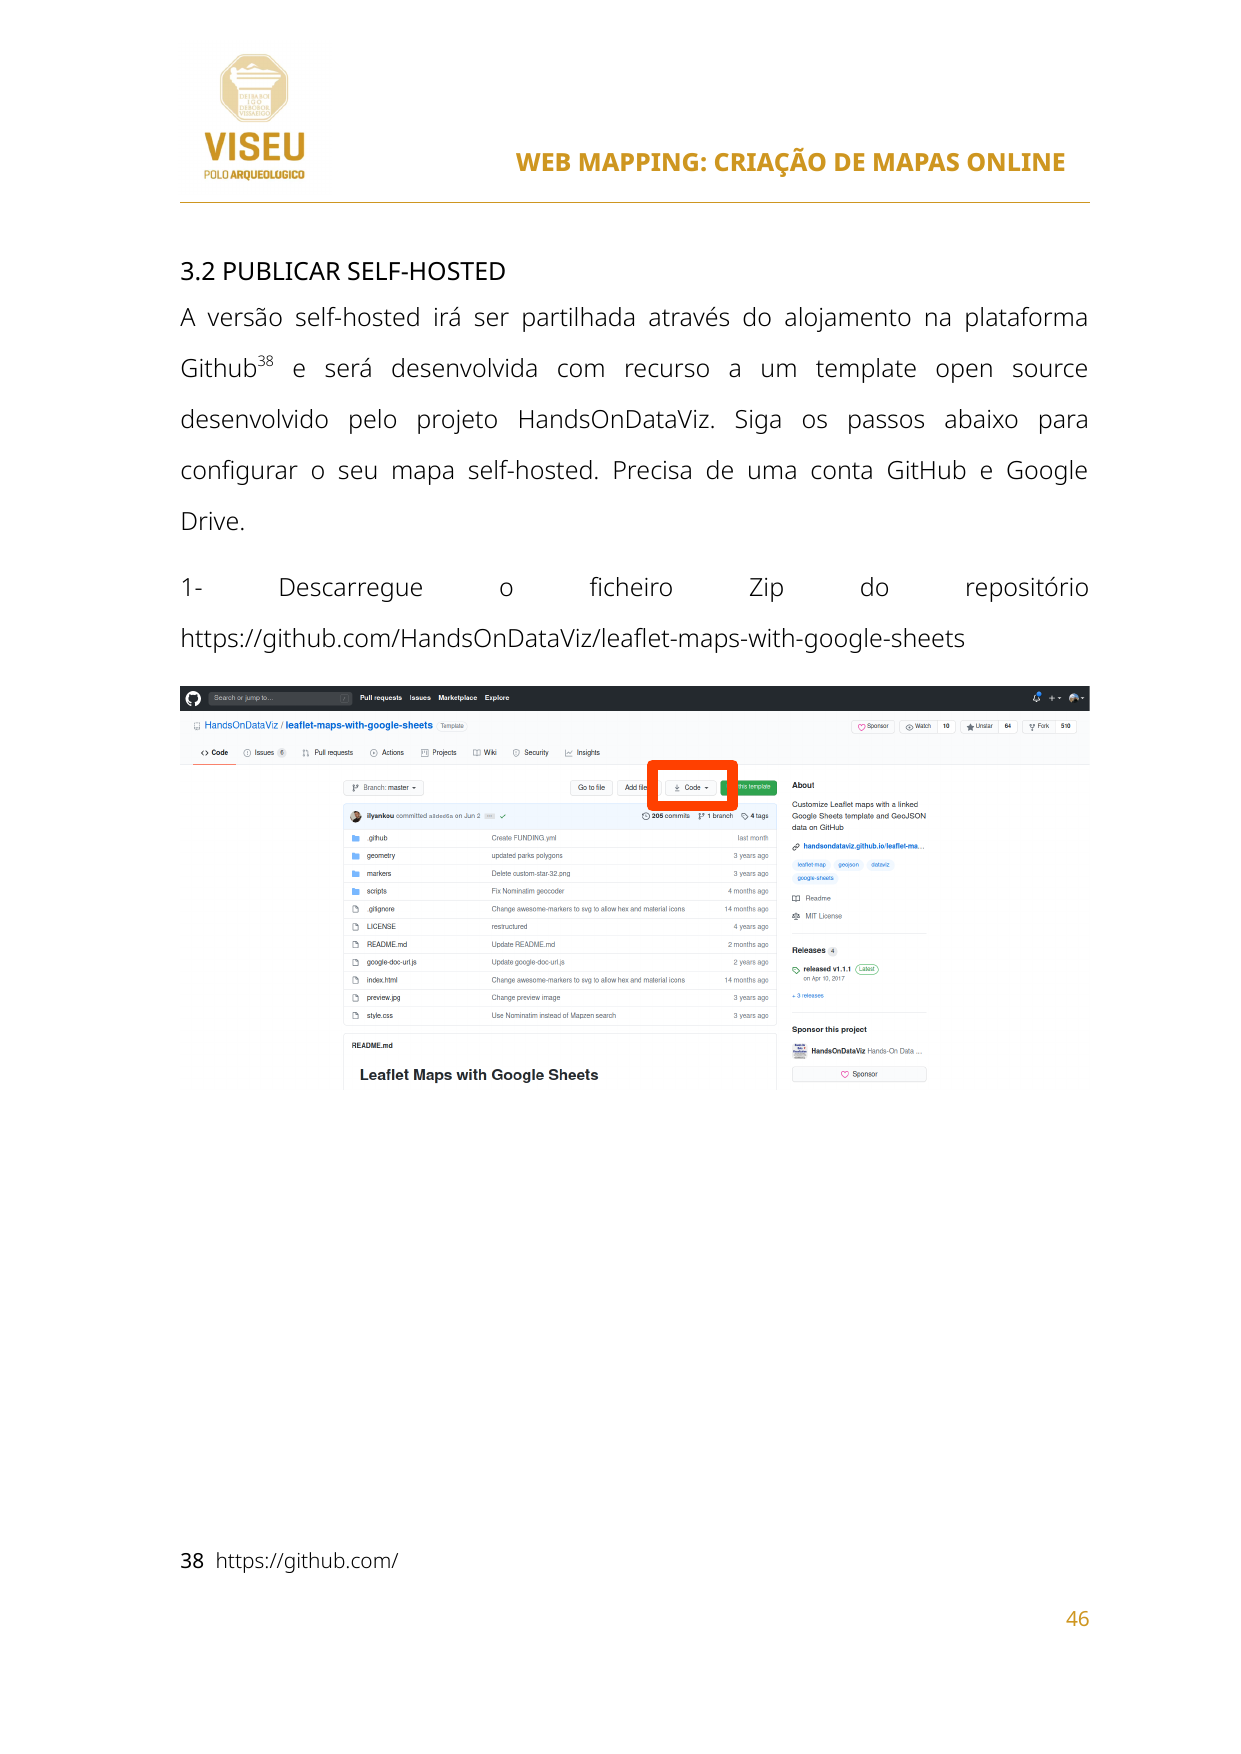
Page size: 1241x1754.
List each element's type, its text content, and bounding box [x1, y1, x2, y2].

text https://github.com/ [180, 1547, 1090, 1575]
text A versão self-hosted irá ser partilhada através do alojamento na plataforma Github e será desenvolvida com recurso a um template open source desenvolvido pelo projeto HandsOnDataViz. Siga os passos abaixo para configurar o seu mapa self-hosted. Precisa de uma conta GitHub e Google Drive. [180, 300, 1090, 538]
subtitle 3.2 Publicar self-hosted [180, 253, 1090, 287]
text 1- Descarregue o ficheiro Zip do repositório https://github.com/HandsOnDataViz/leaflet-maps-with-google-sheets [180, 569, 1090, 655]
picture [180, 686, 1090, 1090]
